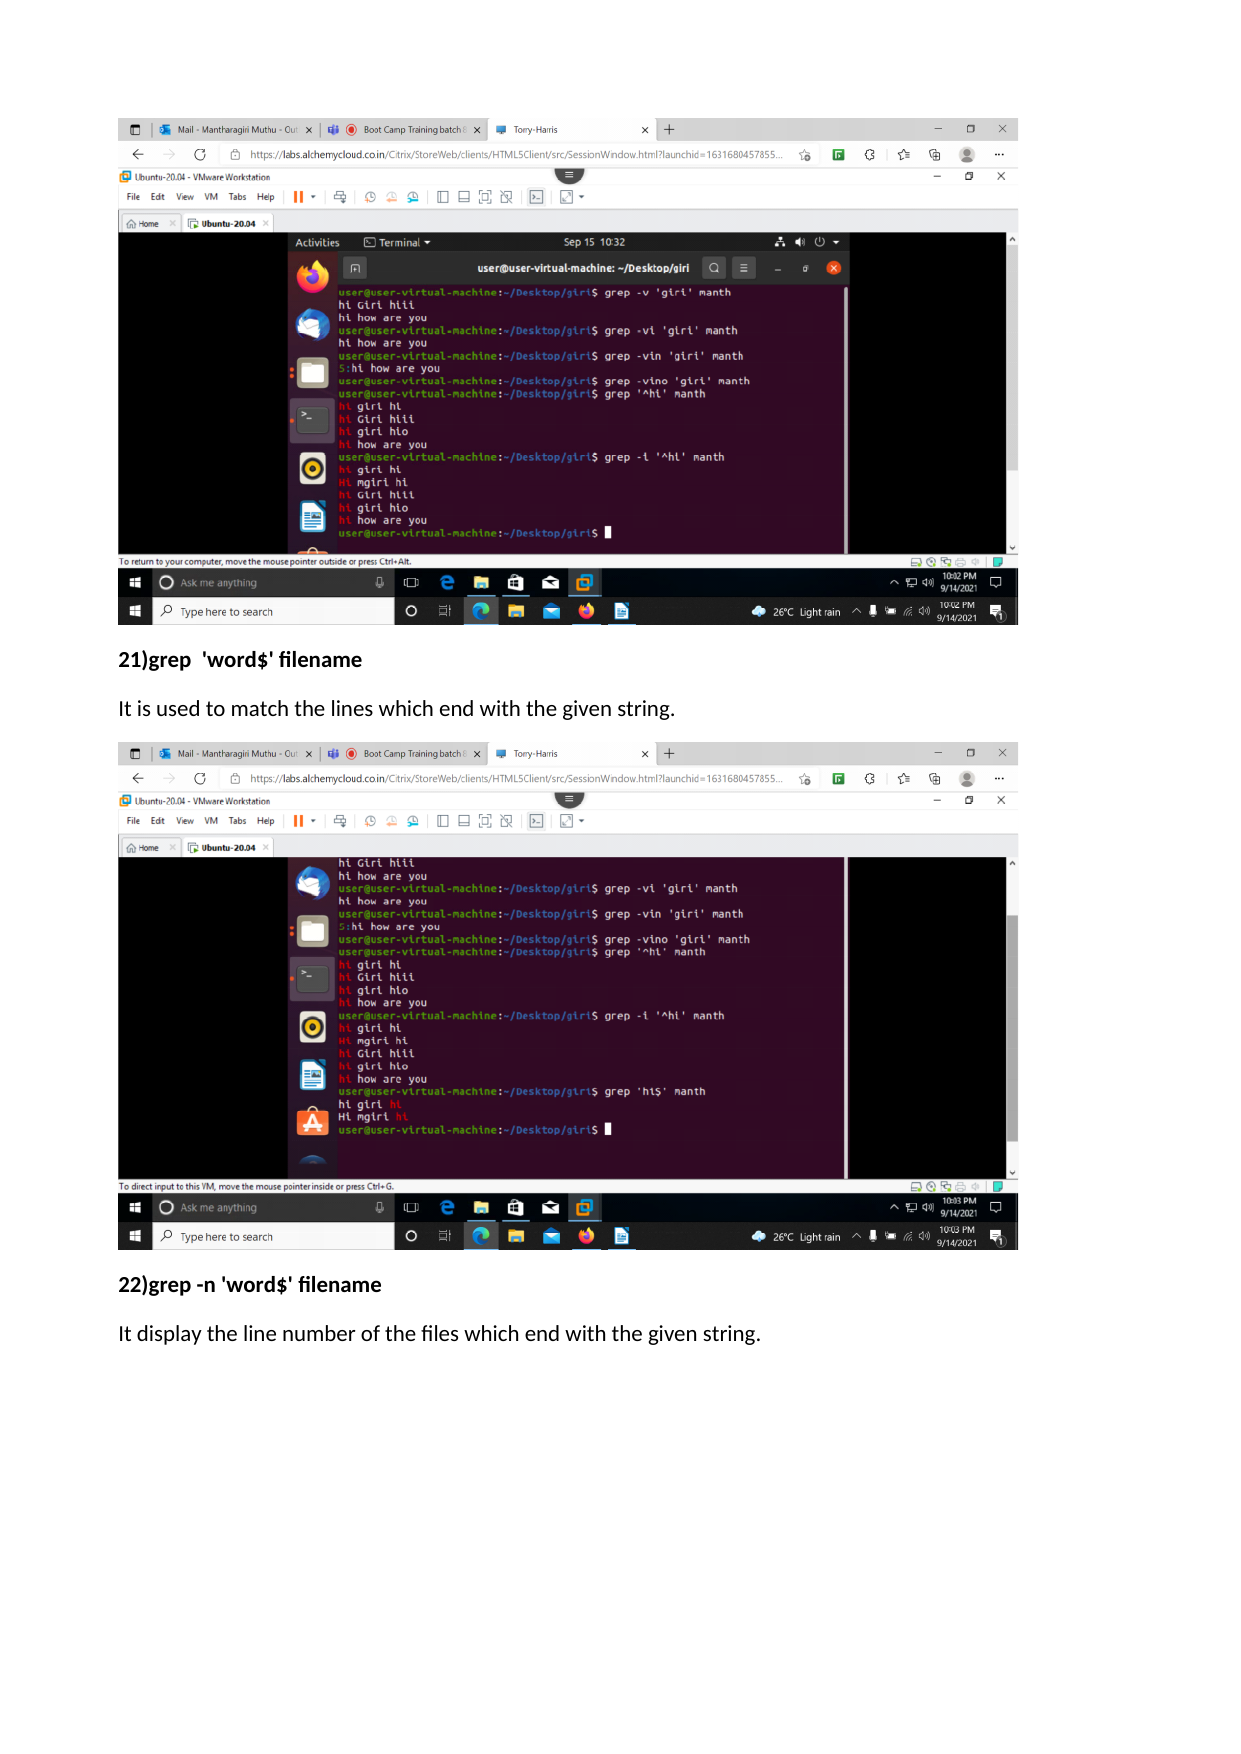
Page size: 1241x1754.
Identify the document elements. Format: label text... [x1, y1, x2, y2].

text 22)grep -n 'word$' filename [118, 1270, 1122, 1298]
text 21)grep 'word$' filename [118, 645, 1122, 673]
text It display the line number of the files which end with the given string. [118, 1319, 1122, 1347]
text It is used to match the lines which end with the given string. [118, 694, 1122, 722]
